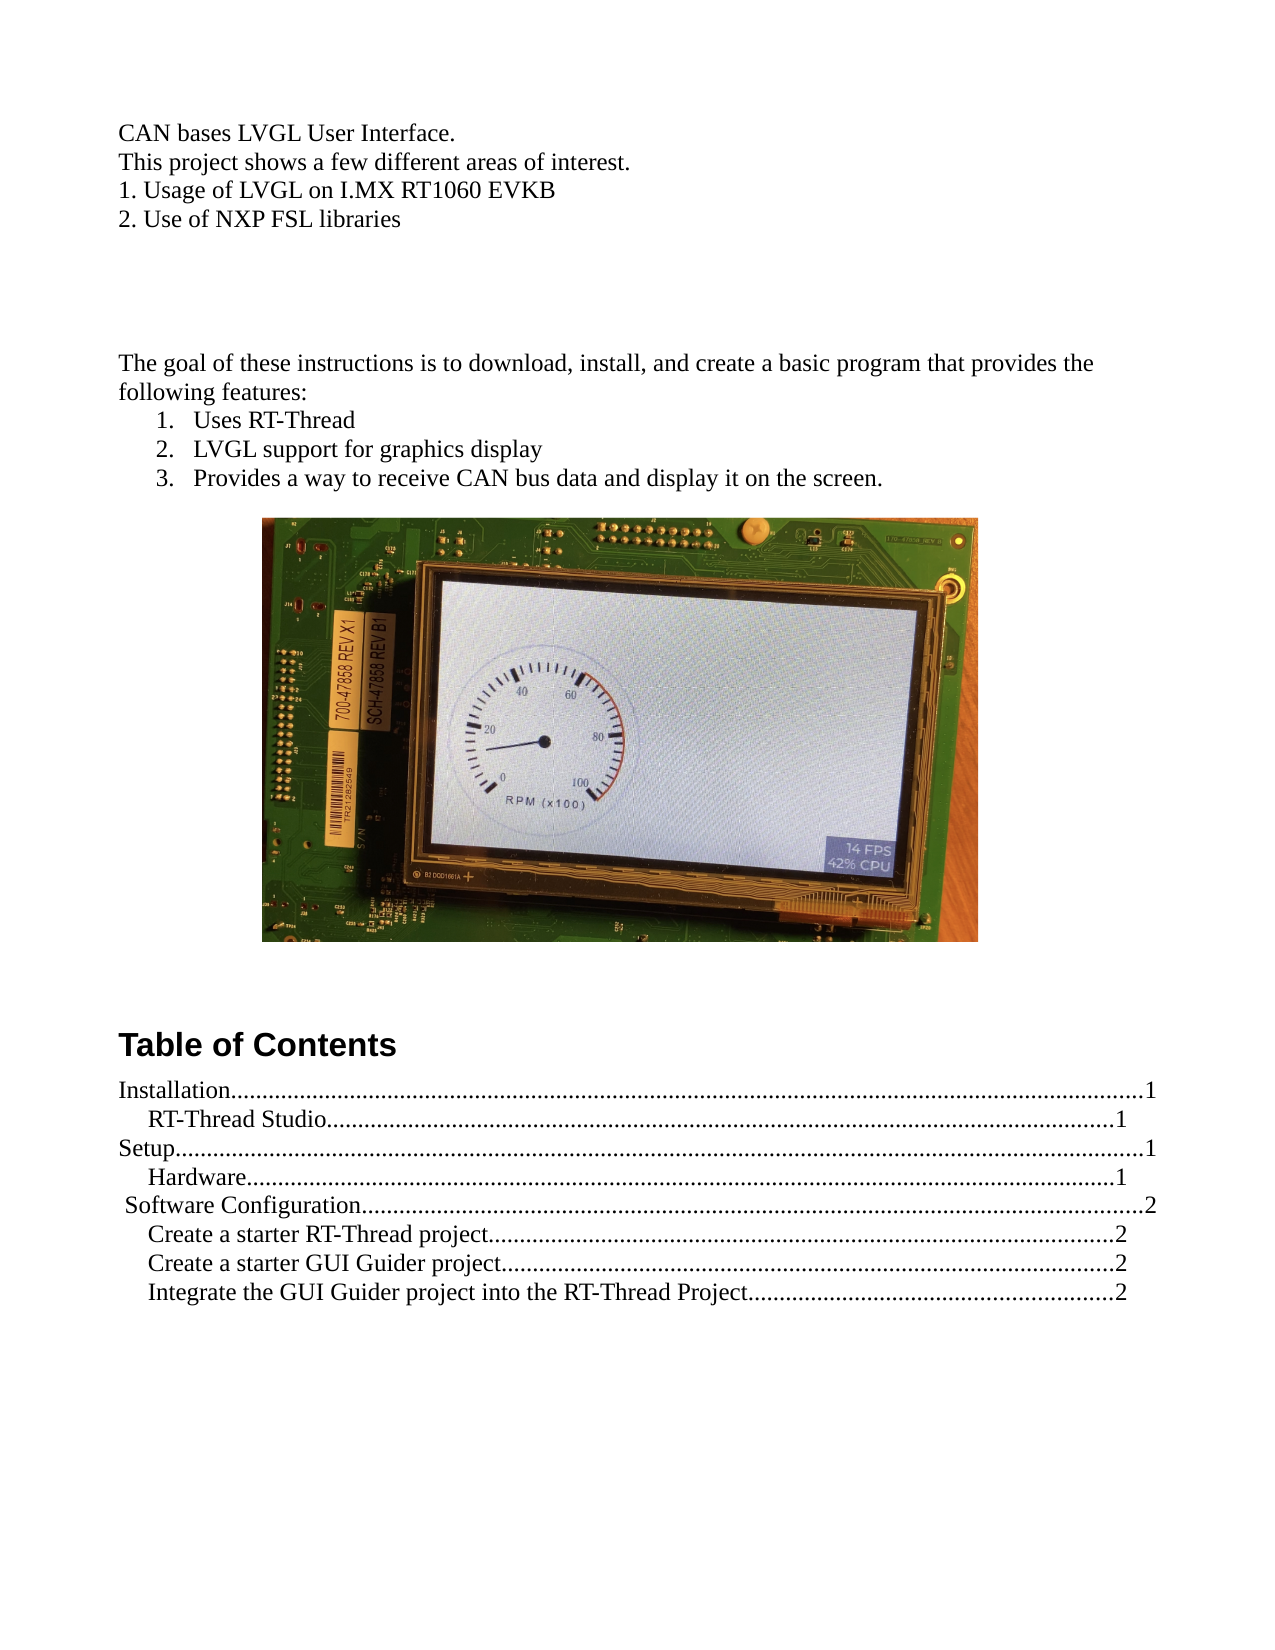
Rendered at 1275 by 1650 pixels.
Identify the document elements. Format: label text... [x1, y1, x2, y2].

text Integrate the GUI Guider project into the RT-Thread Project 2 [148, 1277, 1157, 1306]
text 1. Usage of LVGL on I.MX RT1060 EVKB [118, 176, 1157, 204]
list Uses RT-Thread [156, 406, 1157, 434]
text Installation 1 [118, 1076, 1157, 1104]
text The goal of these instructions is to download, install, and create a basic program that provides the following features: [118, 348, 1157, 406]
text This project shows a few different areas of interest. [118, 147, 1157, 176]
text CAN bases LVGL User Interface. [118, 118, 1157, 147]
list LVGL support for graphics display [156, 434, 1157, 463]
text Hardware 1 [148, 1162, 1157, 1191]
text Create a starter GUI Guider project. 2 [148, 1248, 1157, 1277]
text Setup 1 [118, 1133, 1157, 1162]
text Create a starter RT-Thread project 2 [148, 1219, 1157, 1248]
list Provides a way to receive CAN bus data and display it on the screen. [156, 463, 1157, 492]
text RT-Thread Studio 1 [148, 1104, 1157, 1133]
text 2. Use of NXP FSL libraries [118, 204, 1157, 233]
text Software Configuration 2 [118, 1191, 1157, 1219]
subtitle Table of Contents [118, 1024, 1157, 1063]
picture [263, 518, 979, 942]
